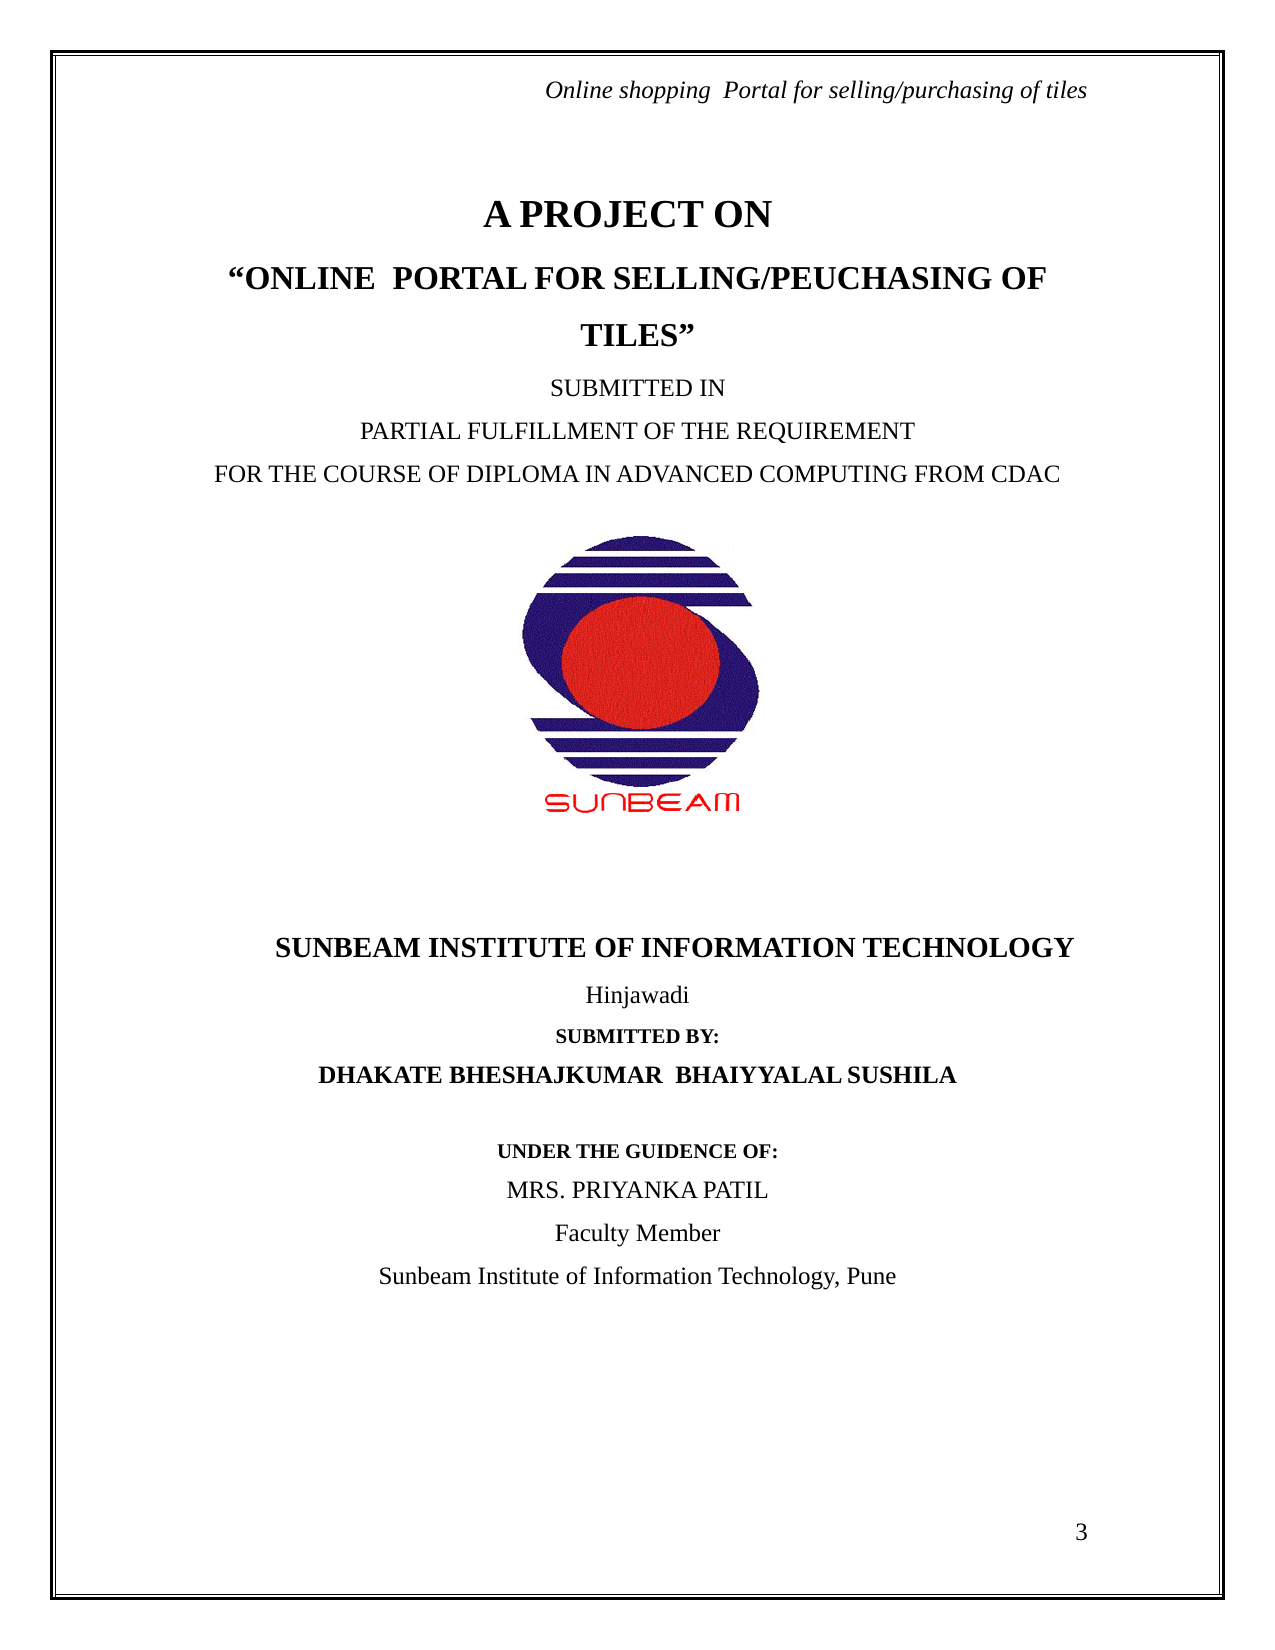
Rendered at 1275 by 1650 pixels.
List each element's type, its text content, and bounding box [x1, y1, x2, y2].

text Faculty Member [187, 1218, 1087, 1247]
text SUBMITTED BY: [187, 1024, 1087, 1048]
text DHAKATE BHESHAJKUMAR BHAIYYALAL SUSHILA [187, 1060, 1087, 1088]
text “ONLINE PORTAL FOR SELLING/PEUCHASING OF TILES” [187, 258, 1087, 354]
text MRS. PRIYANKA PATIL [187, 1175, 1087, 1204]
subtitle A PROJECT ON [187, 190, 1087, 236]
text Hinjawadi [187, 981, 1087, 1009]
subtitle SUNBEAM INSTITUTE OF INFORMATION TECHNOLOGY [262, 930, 1087, 964]
text UNDER THE GUIDENCE OF: [187, 1139, 1087, 1163]
text PARTIAL FULFILLMENT OF THE REQUIREMENT [187, 416, 1087, 445]
text SUBMITTED IN [187, 373, 1087, 402]
text Sunbeam Institute of Information Technology, Pune [187, 1261, 1087, 1290]
text FOR THE COURSE OF DIPLOMA IN ADVANCED COMPUTING FROM CDAC [187, 459, 1087, 488]
